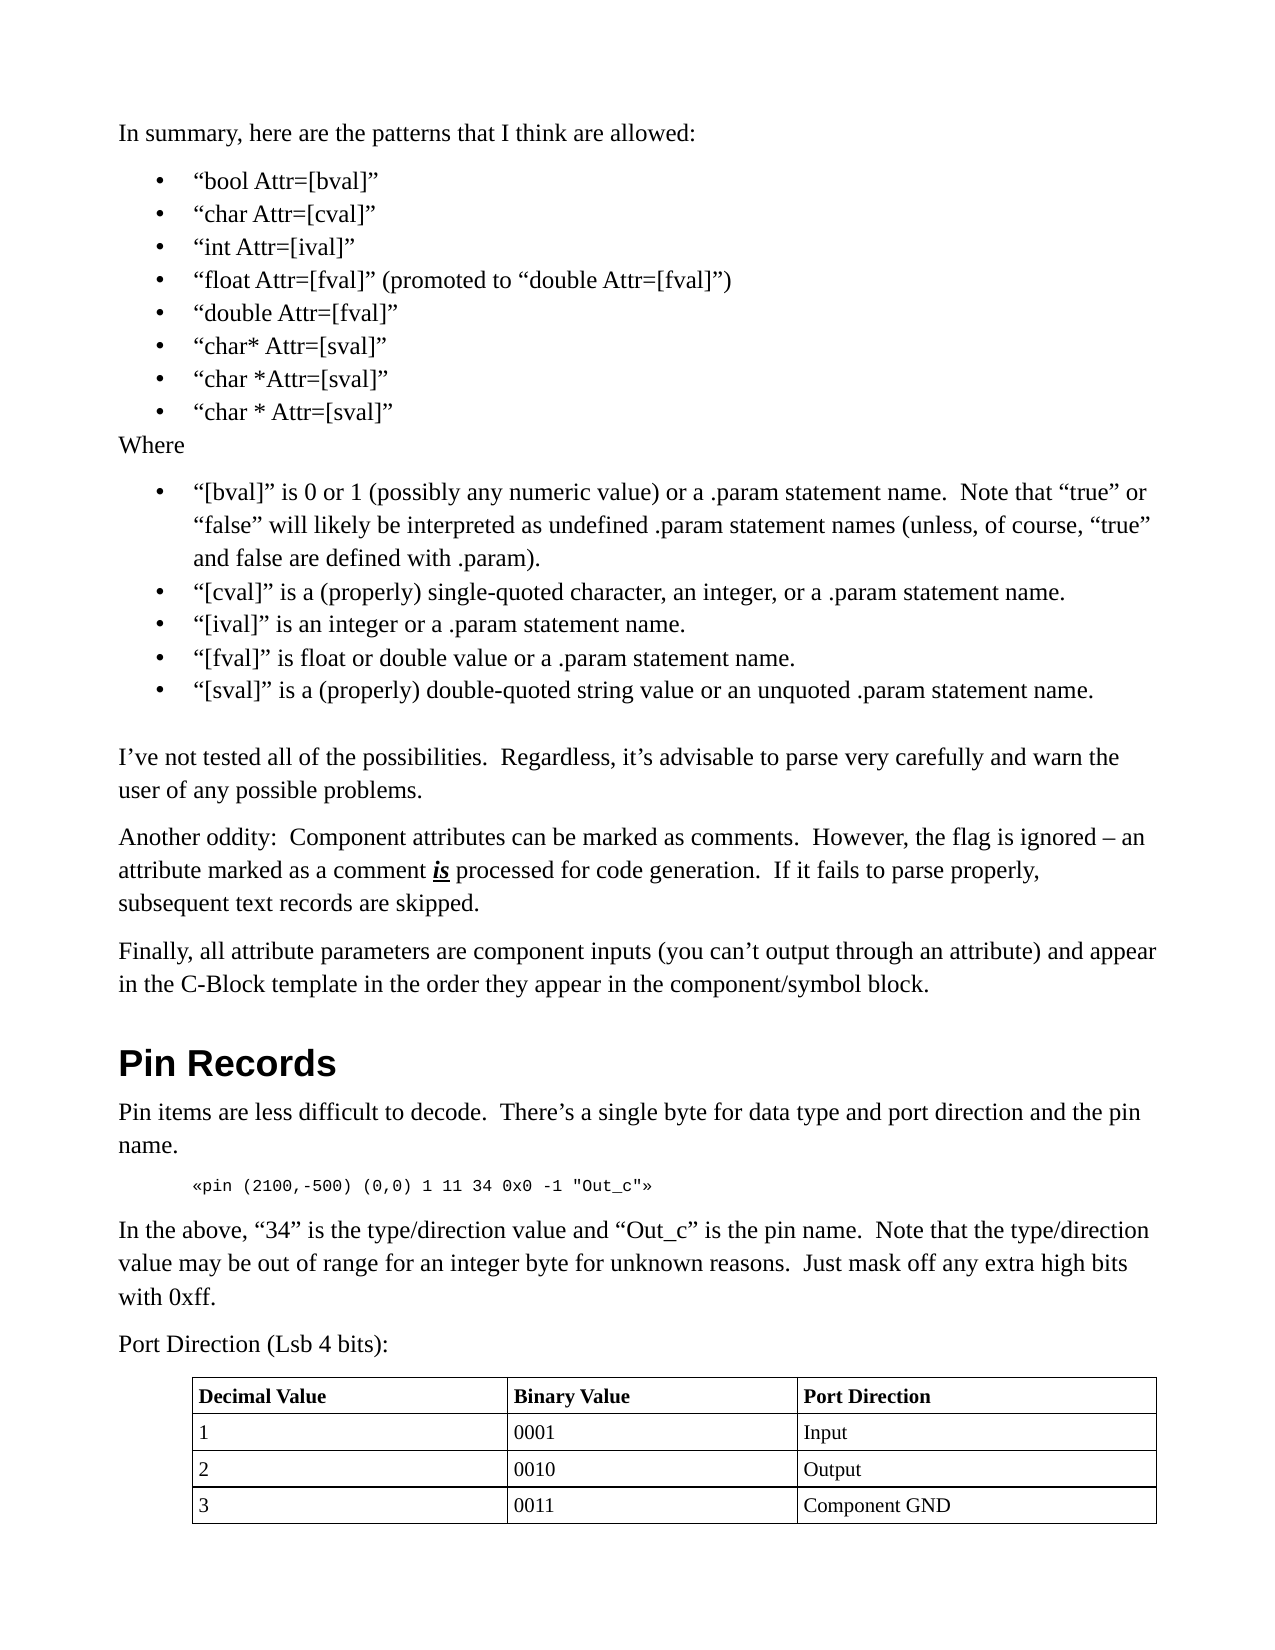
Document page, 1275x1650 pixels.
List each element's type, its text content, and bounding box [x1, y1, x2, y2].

text Where [118, 430, 1157, 459]
table_cell 0010 [508, 1451, 797, 1486]
text I’ve not tested all of the possibilities. Regardless, it’s advisable to parse very carefully and warn the user of any possible problems. [118, 742, 1157, 803]
table_cell 3 [193, 1488, 507, 1523]
list “double Attr=[fval]” [156, 298, 1157, 327]
text Pin items are less difficult to decode. There’s a single byte for data type and port direction and the pin name. [118, 1097, 1157, 1159]
table_cell Output [798, 1451, 1156, 1486]
table_cell Component GND [798, 1488, 1156, 1523]
text «pin (2100,-500) (0,0) 1 11 34 0x0 -1 "Out_c"» [192, 1178, 1157, 1216]
text Finally, all attribute parameters are component inputs (you can’t output through an attribute) and appear in the C-Block template in the order they appear in the component/symbol block. [118, 936, 1157, 998]
list “[cval]” is a (properly) single-quoted character, an integer, or a .param statement name. [156, 577, 1157, 605]
text Port Direction (Lsb 4 bits): [118, 1329, 1157, 1358]
list “char* Attr=[sval]” [156, 331, 1157, 359]
list “bool Attr=[bval]” [156, 166, 1157, 194]
list “float Attr=[fval]” (promoted to “double Attr=[fval]”) [156, 265, 1157, 293]
table_cell 0011 [508, 1488, 797, 1523]
subtitle Pin Records [118, 1042, 1157, 1085]
table_header Port Direction [798, 1378, 1156, 1413]
list “[ival]” is an integer or a .param statement name. [156, 609, 1157, 638]
list “char Attr=[cval]” [156, 199, 1157, 227]
list “[fval]” is float or double value or a .param statement name. [156, 643, 1157, 671]
table_header Binary Value [508, 1378, 797, 1413]
text In the above, “34” is the type/direction value and “Out_c” is the pin name. Note that the type/direction value may be out of range for an integer byte for unknown reasons. Just mask off any extra high bits with 0xff. [118, 1216, 1157, 1310]
list “char * Attr=[sval]” [156, 397, 1157, 426]
table_cell 1 [193, 1414, 507, 1450]
text In summary, here are the patterns that I think are allowed: [118, 118, 1157, 147]
list “[bval]” is 0 or 1 (possibly any numeric value) or a .param statement name. Note that “true” or “false” will likely be interpreted as undefined .param statement names (unless, of course, “true” and false are defined with .param). [156, 477, 1157, 572]
table_cell 2 [193, 1451, 507, 1486]
table_cell Input [798, 1414, 1156, 1450]
table_cell 0001 [508, 1414, 797, 1450]
table_header Decimal Value [193, 1378, 507, 1413]
list “int Attr=[ival]” [156, 232, 1157, 261]
list “[sval]” is a (properly) double-quoted string value or an unquoted .param statement name. [156, 676, 1157, 704]
list “char *Attr=[sval]” [156, 364, 1157, 393]
text Another oddity: Component attributes can be marked as comments. However, the flag is ignored – an attribute marked as a comment is processed for code generation. If it fails to parse properly, subsequent text records are skipped. [118, 822, 1157, 917]
